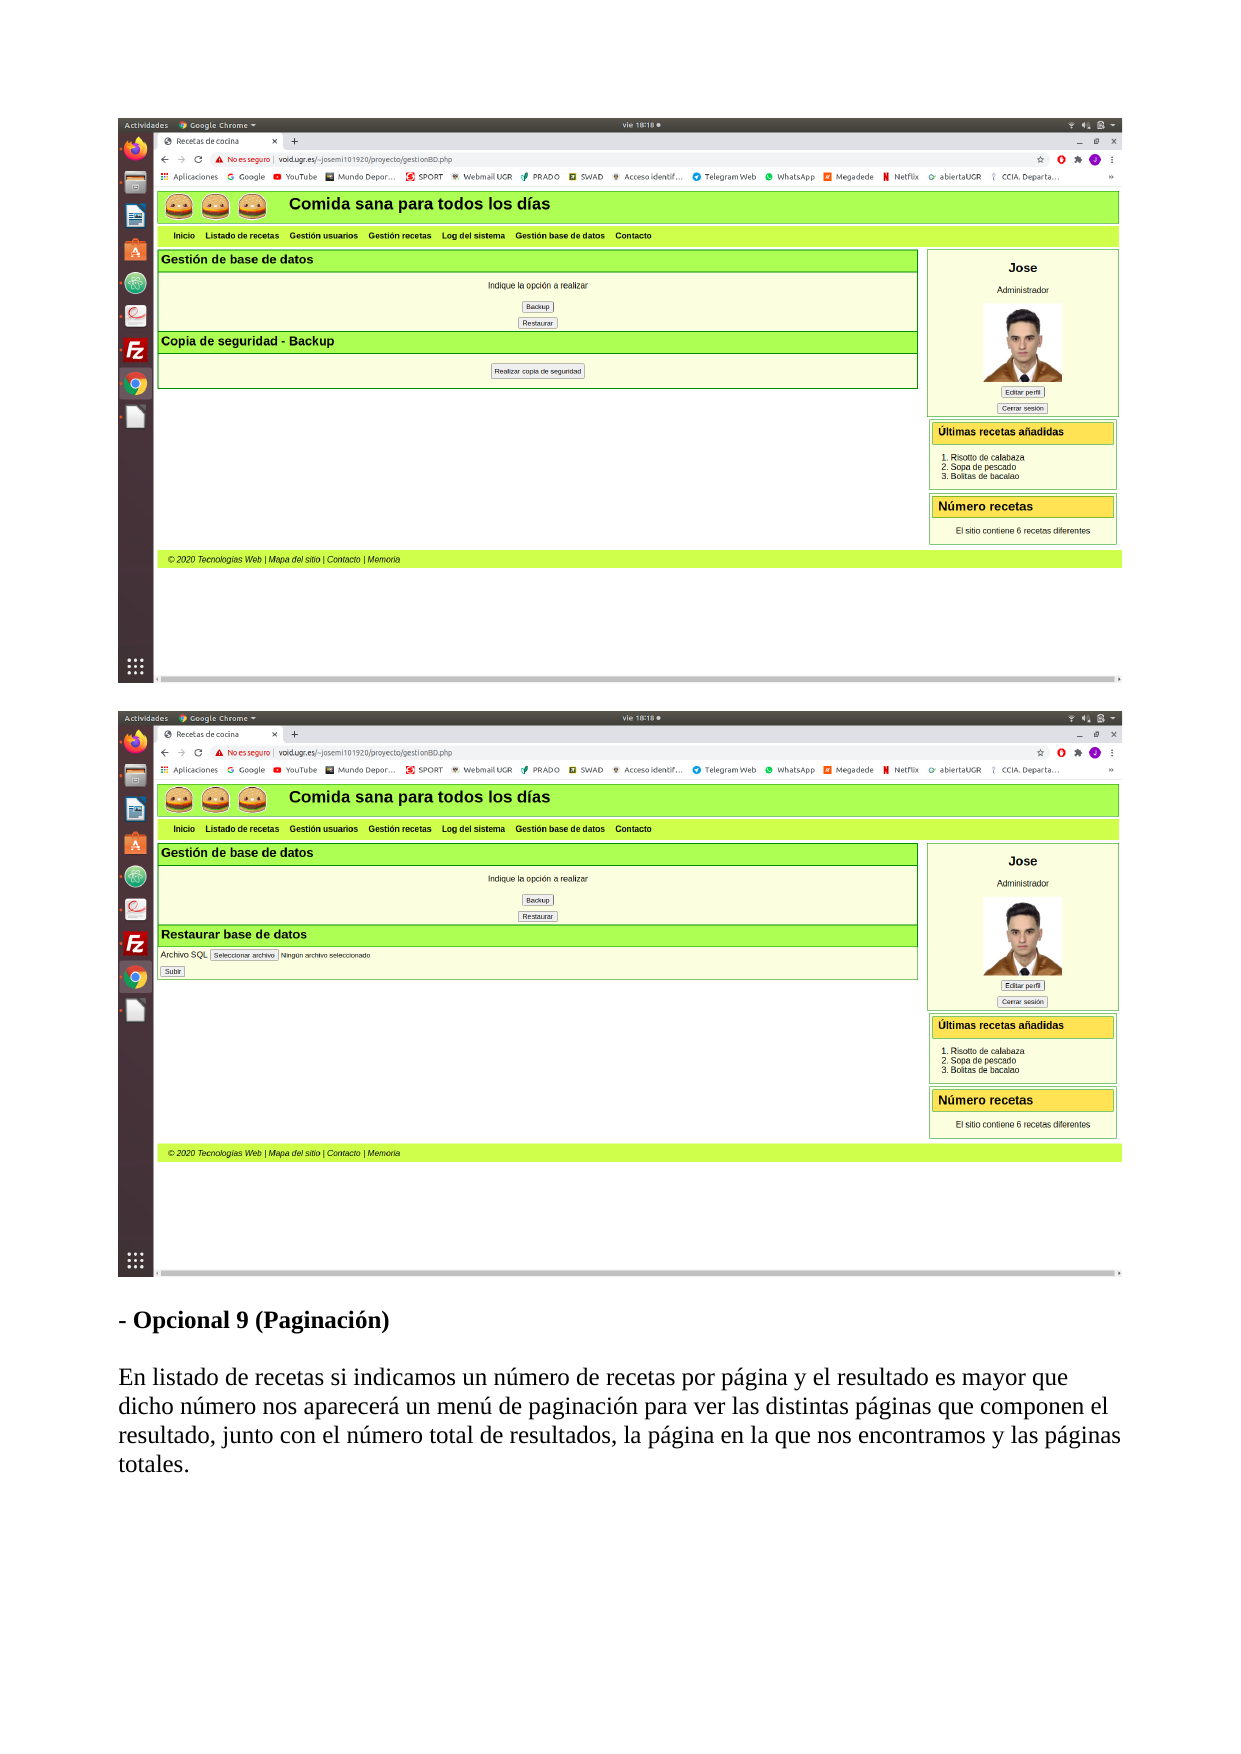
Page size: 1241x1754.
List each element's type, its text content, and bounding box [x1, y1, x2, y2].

picture [118, 711, 1123, 1277]
text - Opcional 9 (Paginación) [118, 1305, 1122, 1334]
text En listado de recetas si indicamos un número de recetas por página y el resultado es mayor que dicho número nos aparecerá un menú de paginación para ver las distintas páginas que componen el resultado, junto con el número total de resultados, la página en la que nos encontramos y las páginas totales. [118, 1362, 1122, 1477]
picture [118, 118, 1123, 683]
